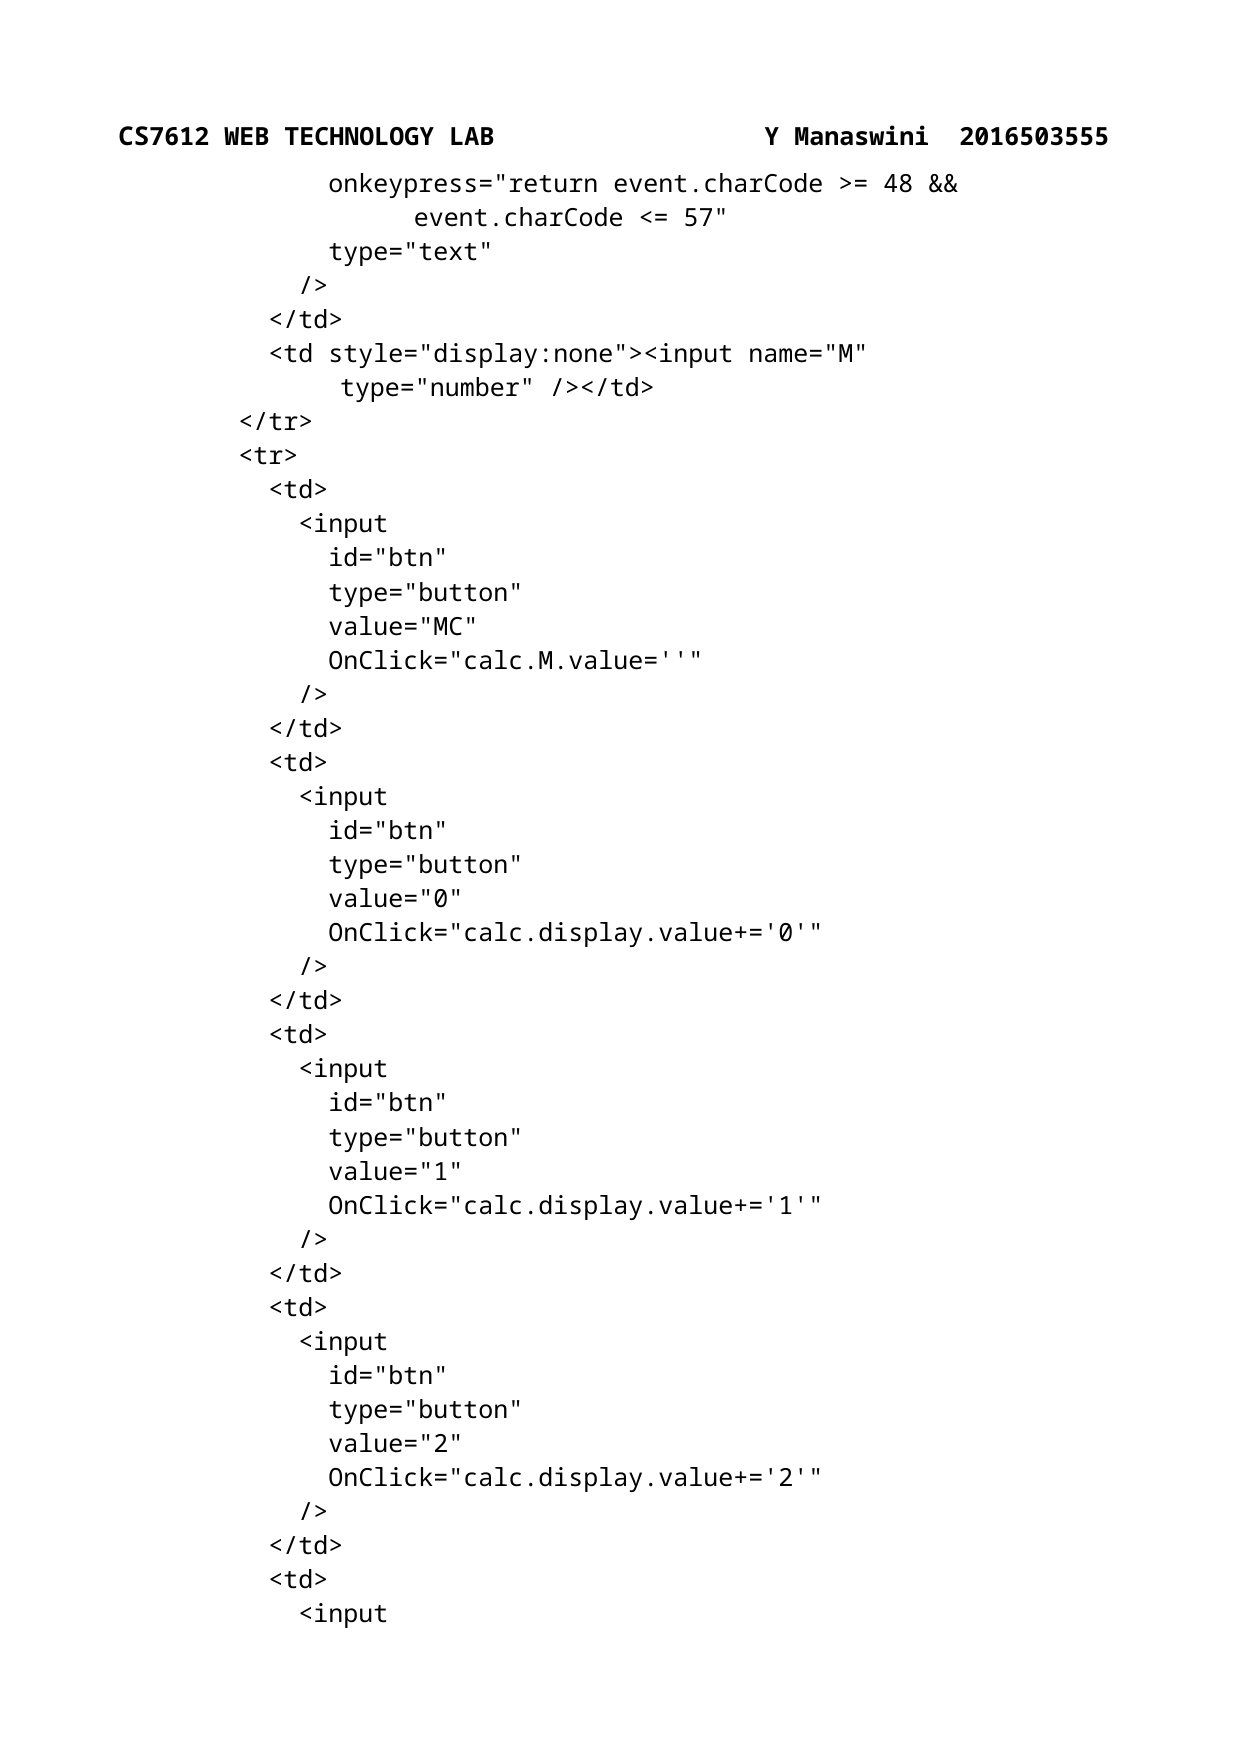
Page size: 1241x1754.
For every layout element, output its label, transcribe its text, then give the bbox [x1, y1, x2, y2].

text type="button" [118, 1119, 1122, 1153]
text /> [118, 1221, 1122, 1255]
text id="btn" [118, 1085, 1122, 1119]
text <td> [118, 472, 1122, 506]
text /> [118, 949, 1122, 983]
text </td> [118, 302, 1122, 336]
text <td> [118, 744, 1122, 778]
text OnClick="calc.display.value+='1'" [118, 1187, 1122, 1221]
text /> [118, 1494, 1122, 1528]
text <tr> [118, 438, 1122, 472]
text type="button" [118, 1392, 1122, 1426]
text value="0" [118, 881, 1122, 915]
text </td> [118, 1528, 1122, 1562]
text <input [118, 506, 1122, 540]
text </td> [118, 1255, 1122, 1289]
text value="2" [118, 1426, 1122, 1460]
text <td> [118, 1562, 1122, 1596]
text id="btn" [118, 813, 1122, 847]
text /> [118, 676, 1122, 710]
text value="1" [118, 1153, 1122, 1187]
text </td> [118, 983, 1122, 1017]
text OnClick="calc.display.value+='0'" [118, 915, 1122, 949]
text <td> [118, 1289, 1122, 1323]
text <input [118, 1051, 1122, 1085]
text </td> [118, 710, 1122, 744]
text type="button" [118, 574, 1122, 608]
text <input [118, 778, 1122, 813]
text id="btn" [118, 1358, 1122, 1392]
text <input [118, 1323, 1122, 1358]
text </tr> [118, 404, 1122, 438]
text <td style="display:none"><input name="M" type="number" /></td> [118, 336, 1122, 404]
text OnClick="calc.M.value=''" [118, 642, 1122, 676]
text type="button" [118, 847, 1122, 881]
text id="btn" [118, 540, 1122, 574]
text type="text" [118, 233, 1122, 268]
text <td> [118, 1017, 1122, 1051]
text /> [118, 268, 1122, 302]
text OnClick="calc.display.value+='2'" [118, 1460, 1122, 1494]
text onkeypress="return event.charCode >= 48 && event.charCode <= 57" [118, 165, 1122, 233]
text value="MC" [118, 608, 1122, 642]
text <input [118, 1596, 1122, 1630]
